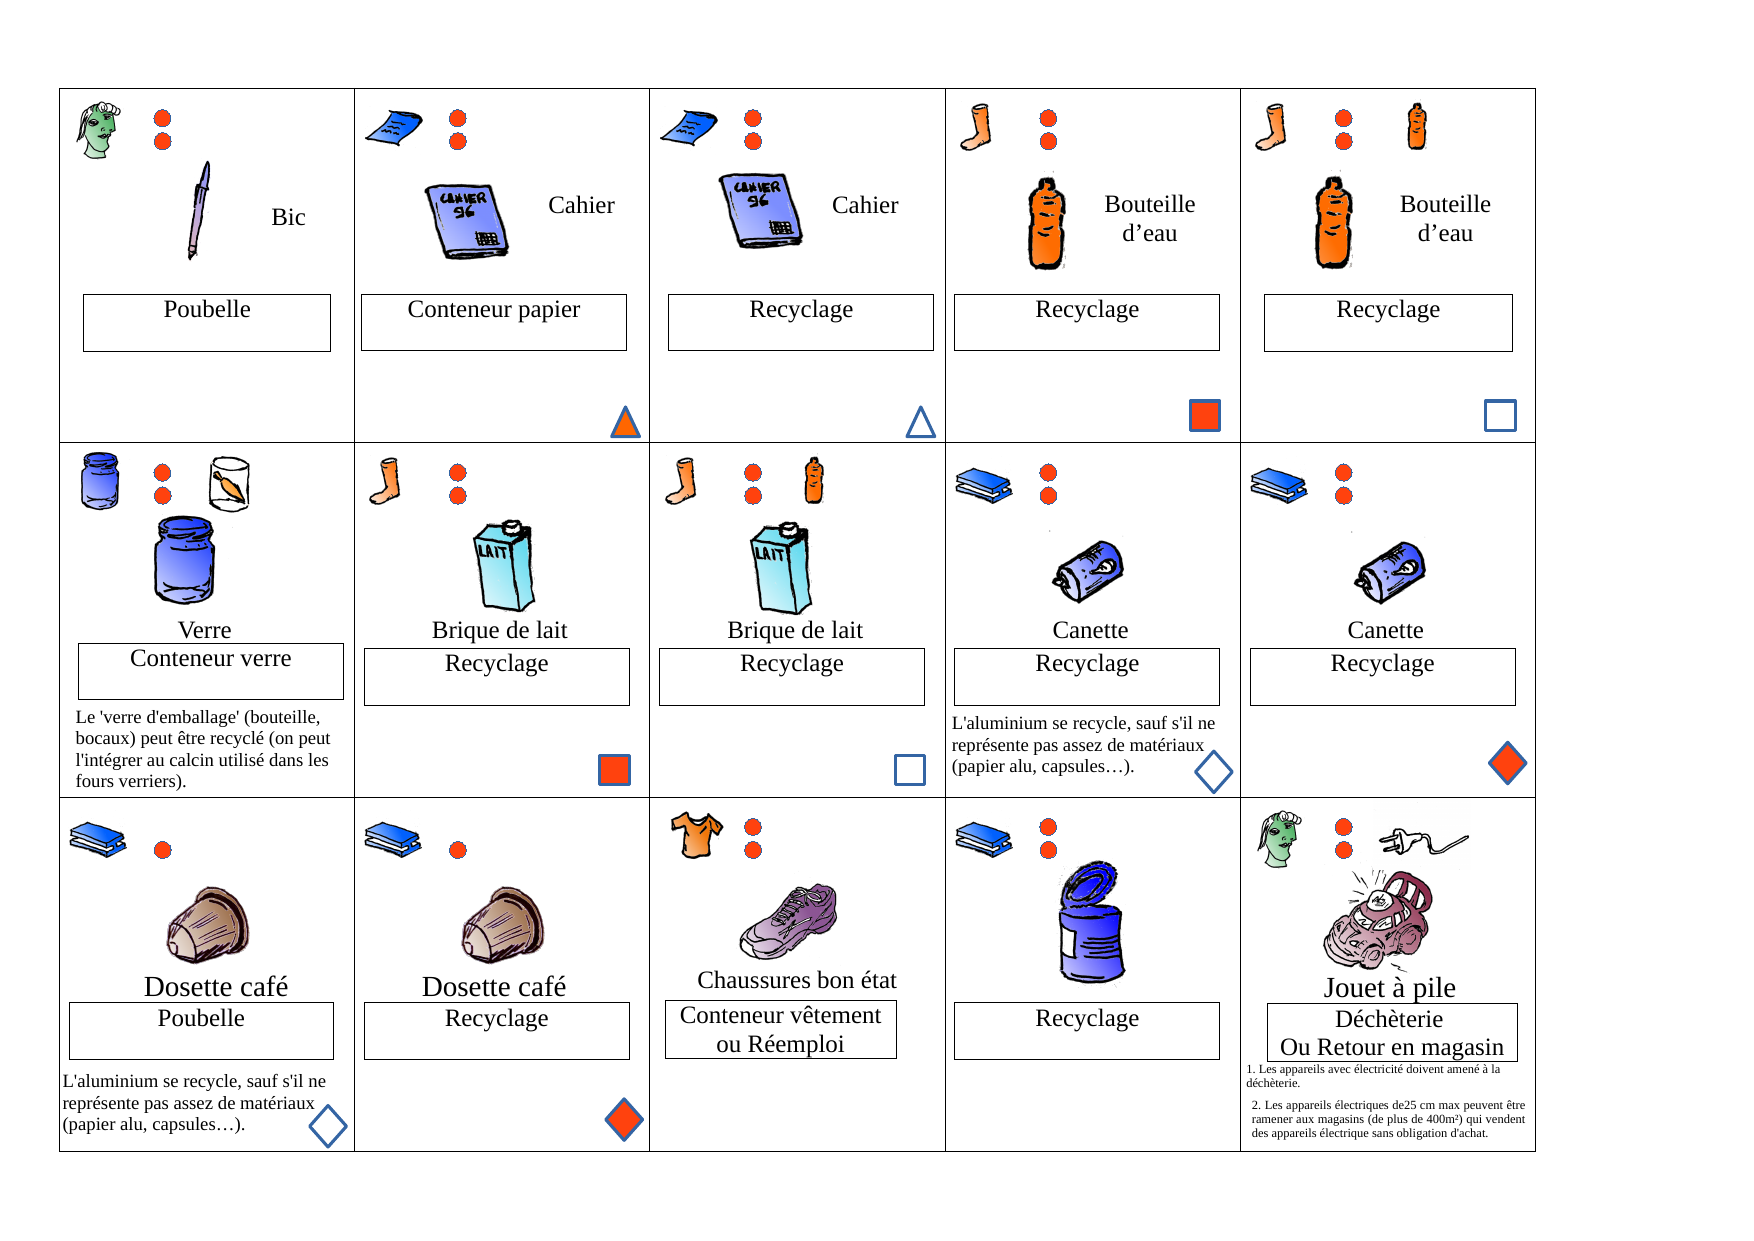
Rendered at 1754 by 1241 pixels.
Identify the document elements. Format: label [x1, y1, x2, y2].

table_cell [1241, 798, 1535, 1151]
picture [67, 100, 127, 160]
table_cell [1536, 797, 1695, 1151]
picture [1321, 798, 1472, 978]
table_header [60, 89, 354, 442]
picture [1039, 517, 1139, 622]
picture [1028, 857, 1158, 988]
picture [138, 455, 259, 606]
table_cell [1536, 442, 1695, 797]
picture [954, 454, 1014, 514]
picture [735, 862, 842, 977]
picture [406, 169, 525, 273]
picture [659, 99, 819, 262]
table_cell [355, 443, 649, 797]
picture [158, 879, 257, 978]
table_header [355, 89, 649, 442]
picture [453, 879, 552, 978]
table_header [650, 89, 945, 442]
picture [459, 515, 559, 615]
picture [1248, 809, 1308, 869]
table_cell [60, 443, 354, 797]
table_header [1536, 88, 1695, 442]
picture [1341, 518, 1441, 623]
picture [1253, 97, 1313, 157]
picture [736, 517, 837, 618]
table_header [946, 89, 1240, 442]
table_cell [60, 798, 354, 1151]
table_cell [946, 443, 1240, 797]
table_cell [1241, 443, 1535, 797]
picture [663, 451, 723, 511]
picture [1249, 454, 1309, 514]
table_cell [355, 798, 649, 1151]
picture [364, 99, 424, 159]
table_header [1241, 89, 1535, 442]
picture [367, 451, 427, 511]
picture [363, 808, 423, 868]
picture [958, 97, 1018, 157]
picture [71, 451, 131, 511]
table_cell [650, 443, 945, 797]
picture [668, 802, 728, 862]
picture [146, 158, 243, 263]
table_cell [946, 798, 1240, 1151]
picture [954, 808, 1014, 868]
picture [68, 808, 128, 868]
table_cell [650, 798, 945, 1151]
